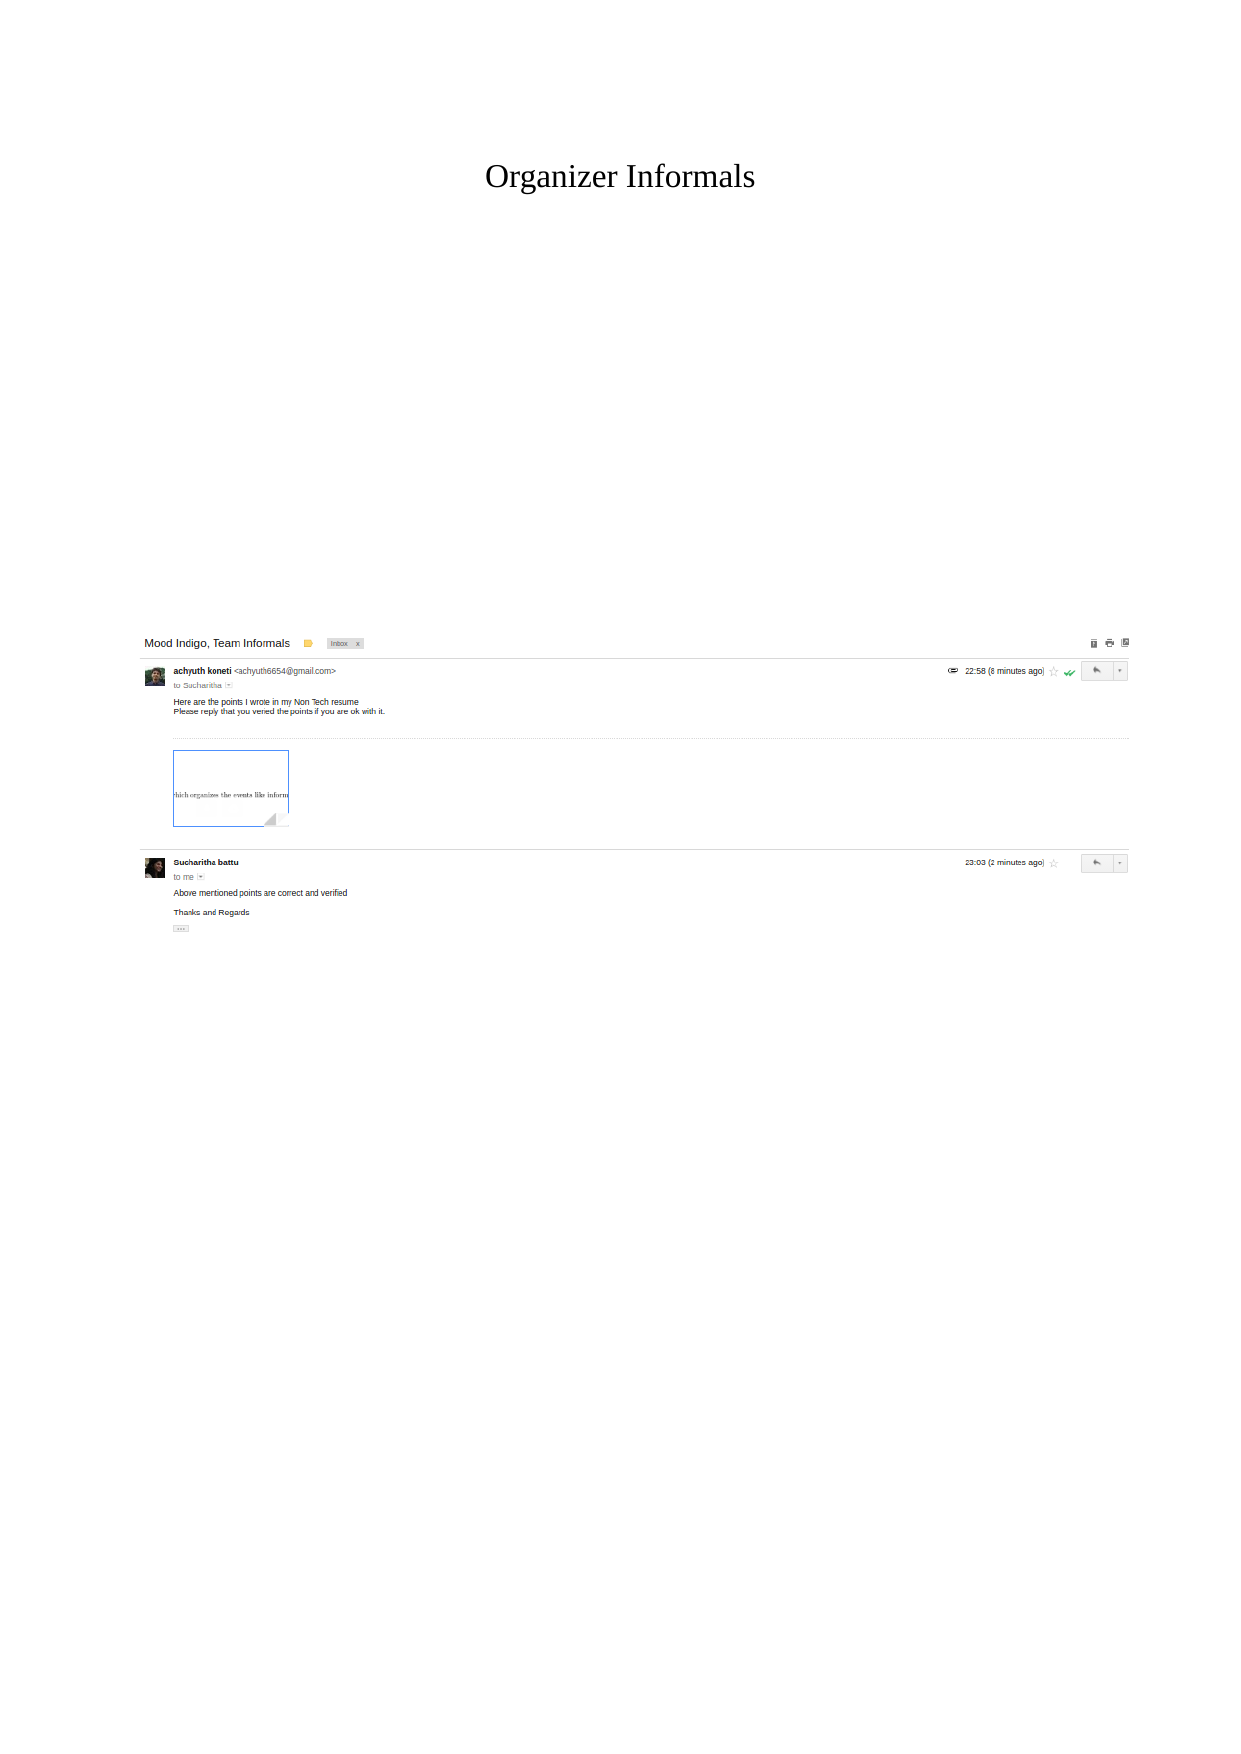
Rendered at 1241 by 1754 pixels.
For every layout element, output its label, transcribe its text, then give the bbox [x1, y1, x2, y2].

text Organizer Informals [118, 156, 1122, 195]
picture [139, 634, 1144, 939]
